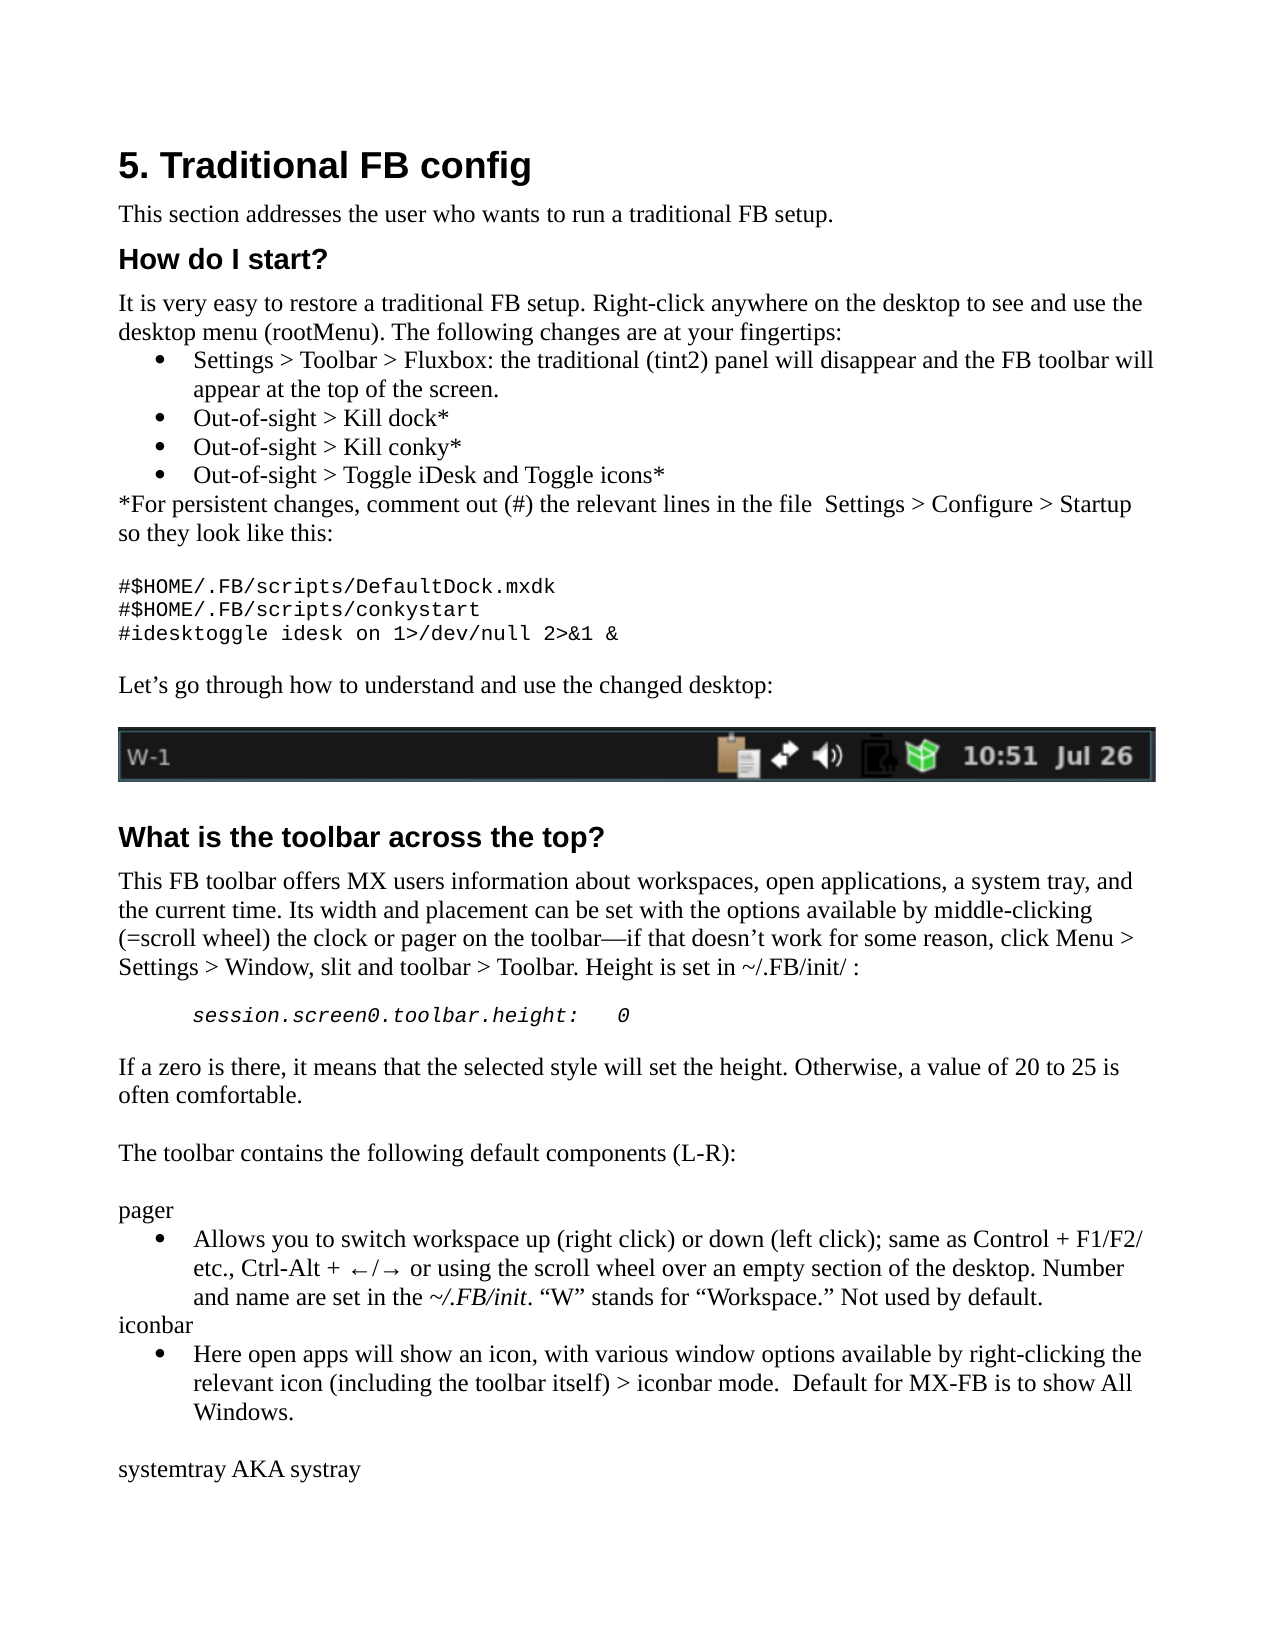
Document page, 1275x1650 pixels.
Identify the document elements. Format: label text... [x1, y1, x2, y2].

list Out-of-sight > Kill conky* [156, 432, 1157, 461]
list Settings > Toolbar > Fluxbox: the traditional (tint2) panel will disappear and the FB toolbar will appear at the top of the screen. [156, 346, 1157, 403]
picture [118, 727, 1157, 782]
text pager [118, 1196, 1157, 1224]
list Allows you to switch workspace up (right click) or down (left click); same as Control + F1/F2/ etc., Ctrl-Alt + ←/→ or using the scroll wheel over an empty section of the desktop. Number and name are set in the ~/.FB/init. “W” stands for “Workspace.” Not used by default. [156, 1224, 1157, 1311]
text It is very easy to restore a traditional FB setup. Right-click anywhere on the desktop to see and use the desktop menu (rootMenu). The following changes are at your fingertips: [118, 288, 1157, 346]
text *For persistent changes, comment out (#) the relevant lines in the file Settings > Configure > Startup so they look like this: [118, 489, 1157, 547]
text systemtray AKA systray [118, 1454, 1157, 1483]
subtitle What is the toolbar across the top? [118, 820, 1157, 853]
subtitle 5. Traditional FB config [118, 143, 1157, 186]
list Here open apps will show an icon, with various window options available by right-clicking the relevant icon (including the toolbar itself) > iconbar mode. Default for MX-FB is to show All Windows. [156, 1339, 1157, 1426]
list Out-of-sight > Toggle iDesk and Toggle icons* [156, 461, 1157, 489]
text #$HOME/.FB/scripts/DefaultDock.mxdk [118, 576, 1157, 599]
text #$HOME/.FB/scripts/conkystart [118, 599, 1157, 623]
text session.screen0.toolbar.height: 0 [118, 1004, 1157, 1028]
text #idesktoggle idesk on 1>/dev/null 2>&1 & [118, 623, 1157, 647]
text Let’s go through how to understand and use the changed desktop: [118, 670, 1157, 699]
subtitle How do I start? [118, 242, 1157, 276]
text This section addresses the user who wants to run a traditional FB setup. [118, 199, 1157, 227]
text iconbar [118, 1311, 1157, 1339]
text This FB toolbar offers MX users information about workspaces, open applications, a system tray, and the current time. Its width and placement can be set with the options available by middle-clicking (=scroll wheel) the clock or pager on the toolbar—if that doesn’t work for some reason, click Menu > Settings > Window, slit and toolbar > Toolbar. Height is set in ~/.FB/init/ : [118, 866, 1157, 981]
text The toolbar contains the following default components (L-R): [118, 1138, 1157, 1167]
list Out-of-sight > Kill dock* [156, 403, 1157, 432]
text If a zero is there, it means that the selected style will set the height. Otherwise, a value of 20 to 25 is often comfortable. [118, 1052, 1157, 1109]
